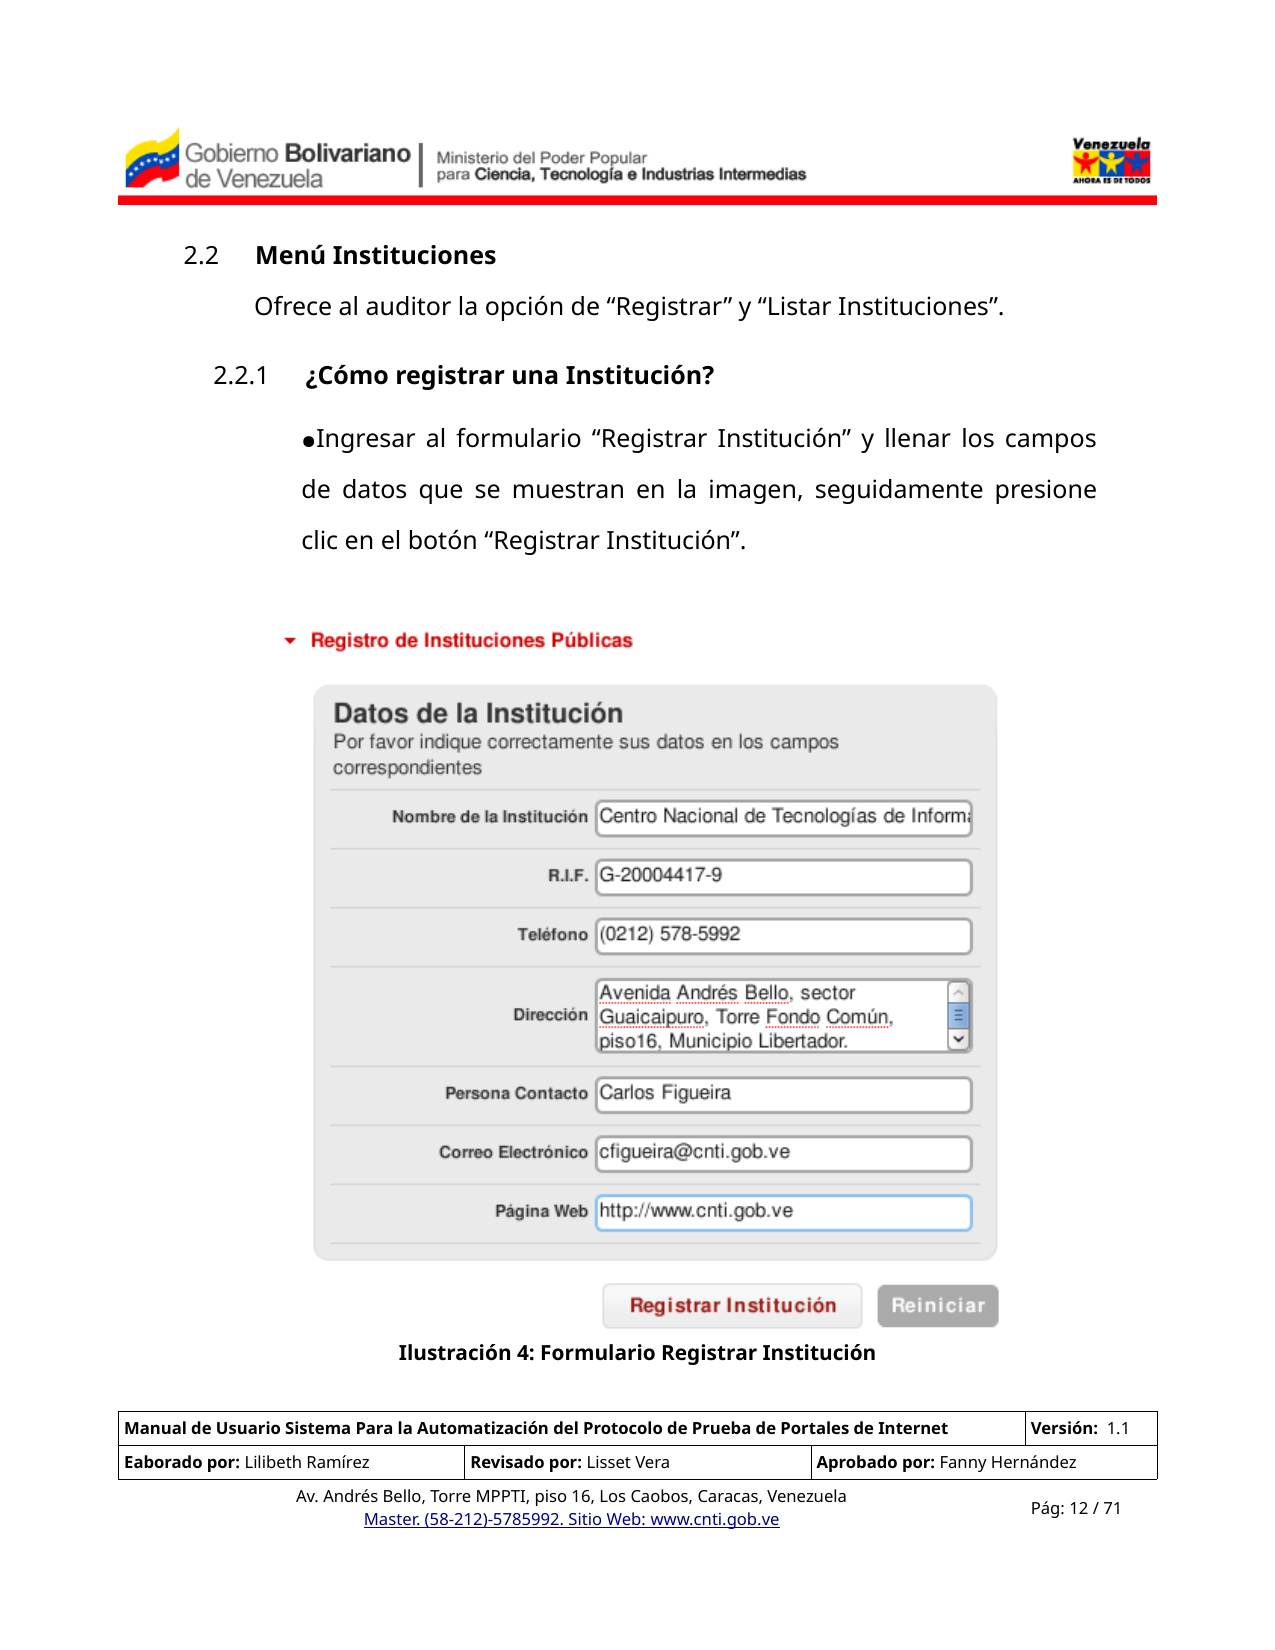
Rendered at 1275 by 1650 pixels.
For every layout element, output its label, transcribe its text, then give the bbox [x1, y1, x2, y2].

subtitle Menú Instituciones [118, 238, 1157, 272]
text Ilustración 4: Formulario Registrar Institución [260, 620, 1015, 1366]
list Ingresar al formulario “Registrar Institución” y llenar los campos de datos que se muestran en la imagen, seguidamente presione clic en el botón “Registrar Institución”. [301, 420, 1098, 556]
subtitle ¿Cómo registrar una Institución? [118, 357, 1157, 391]
picture [276, 620, 1008, 1338]
picture [118, 119, 1157, 205]
text Ofrece al auditor la opción de “Registrar” y “Listar Instituciones”. [254, 289, 1109, 323]
